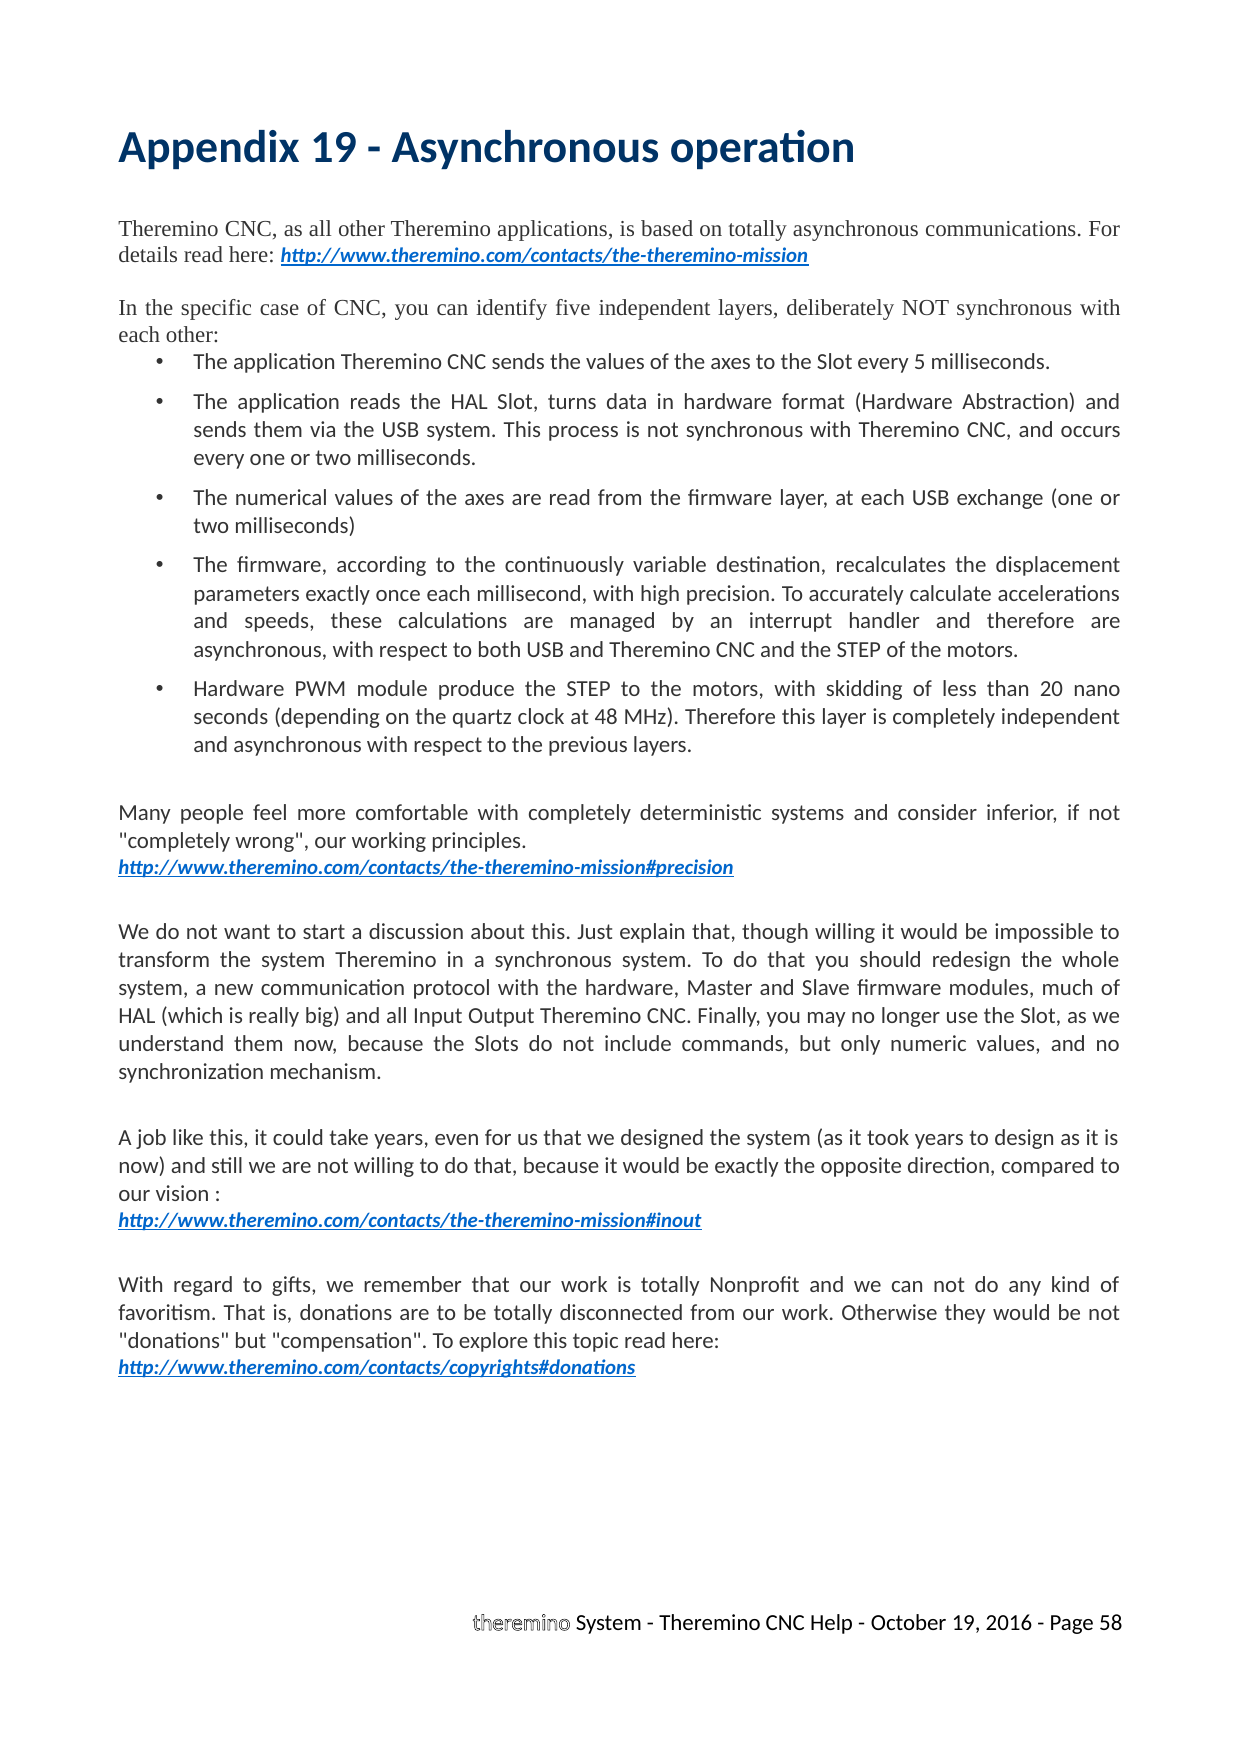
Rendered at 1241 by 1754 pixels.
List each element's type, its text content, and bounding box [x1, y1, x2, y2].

subtitle Appendix 19 - Asynchronous operation [118, 118, 1122, 174]
text Many people feel more comfortable with completely deterministic systems and consider inferior, if not "completely wrong", our working principles. http://www.theremino.com/contacts/the-theremino-mission#precision [118, 798, 1122, 880]
text We do not want to start a discussion about this. Just explain that, though willing it would be impossible to transform the system Theremino in a synchronous system. To do that you should redesign the whole system, a new communication protocol with the hardware, Master and Slave firmware modules, much of HAL (which is really big) and all Input Output Theremino CNC. Finally, you may no longer use the Slot, as we understand them now, because the Slots do not include commands, but only numeric values, and no synchronization mechanism. [118, 917, 1122, 1085]
text Theremino CNC, as all other Theremino applications, is based on totally asynchronous communications. For details read here: http://www.theremino.com/contacts/the-theremino-mission In the specific case of CNC, you can identify five independent layers, deliberately NOT synchronous with each other: [118, 186, 1122, 347]
list The application Theremino CNC sends the values of the axes to the Slot every 5 milliseconds. [156, 347, 1122, 375]
list The numerical values of the axes are read from the firmware layer, at each USB exchange (one or two milliseconds) [156, 483, 1122, 539]
list The firmware, according to the continuously variable destination, recalculates the displacement parameters exactly once each millisecond, with high precision. To accurately calculate accelerations and speeds, these calculations are managed by an interrupt handler and therefore are asynchronous, with respect to both USB and Theremino CNC and the STEP of the motors. [156, 551, 1122, 663]
text A job like this, it could take years, even for us that we designed the system (as it took years to design as it is now) and still we are not willing to do that, because it would be exactly the opposite direction, compared to our vision : http://www.theremino.com/contacts/the-theremino-mission#inout [118, 1123, 1122, 1232]
text With regard to gifts, we remember that our work is totally Nonprofit and we can not do any kind of favoritism. That is, donations are to be totally disconnected from our work. Otherwise they would be not "donations" but "compensation". To explore this topic read here: http://www.theremino.com/contacts/copyrights#donations [118, 1270, 1122, 1379]
list Hardware PWM module produce the STEP to the motors, with skidding of less than 20 nano seconds (depending on the quartz clock at 48 MHz). Therefore this layer is completely independent and asynchronous with respect to the previous layers. [156, 674, 1122, 758]
list The application reads the HAL Slot, turns data in hardware format (Hardware Abstraction) and sends them via the USB system. This process is not synchronous with Theremino CNC, and occurs every one or two milliseconds. [156, 387, 1122, 471]
